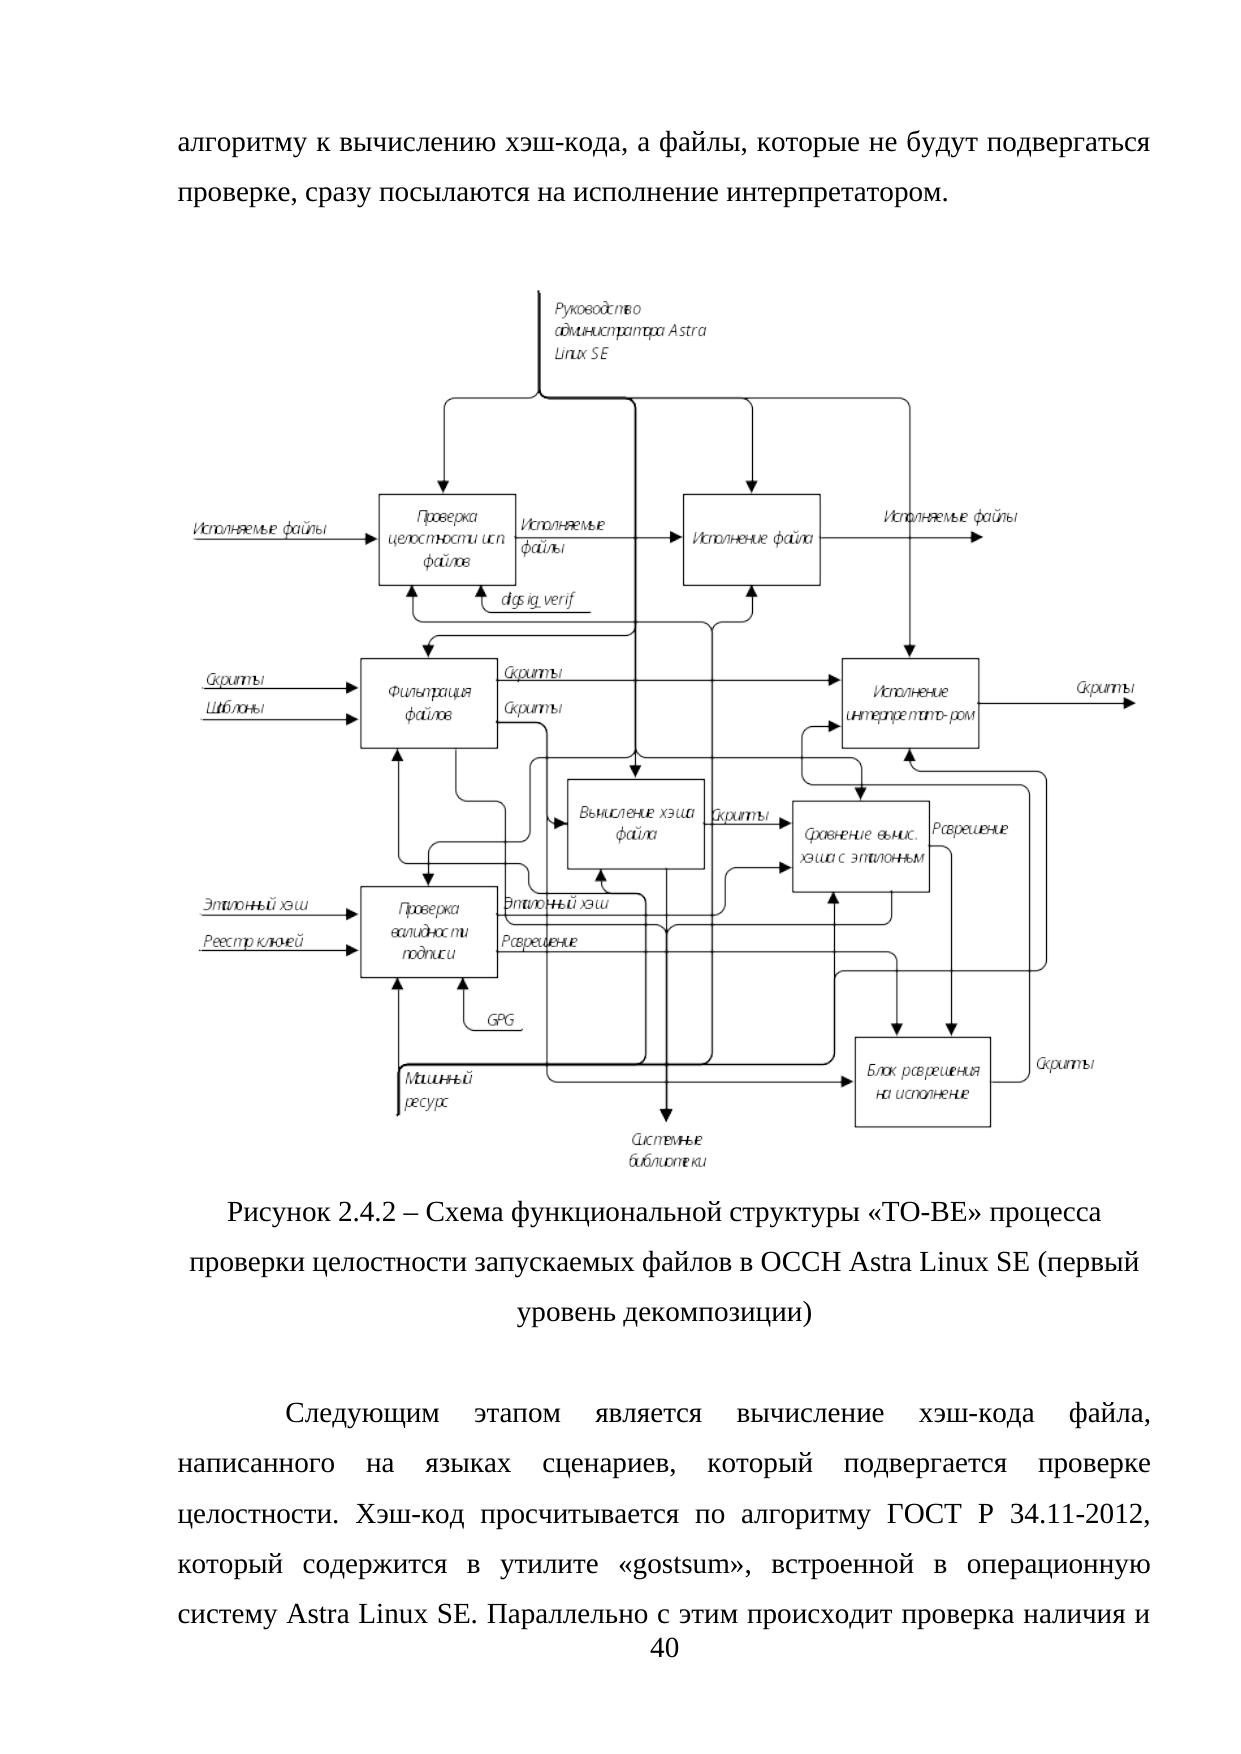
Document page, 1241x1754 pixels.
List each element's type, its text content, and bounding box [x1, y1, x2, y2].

text Рисунок 2.4.2 – Схема функциональной структуры «TO-BE» процесса проверки целостности запускаемых файлов в ОССН Astra Linux SE (первый уровень декомпозиции) [177, 1194, 1152, 1328]
text алгоритму к вычислению хэш-кода, а файлы, которые не будут подвергаться проверке, сразу посылаются на исполнение интерпретатором. [177, 124, 1152, 208]
text Следующим этапом является вычисление хэш-кода файла, написанного на языках сценариев, который подвергается проверке целостности. Хэш-код просчитывается по алгоритму ГОСТ Р 34.11-2012, который содержится в утилите «gostsum», встроенной в операционную систему Astra Linux SE. Параллельно с этим происходит проверка наличия и [177, 1395, 1152, 1630]
